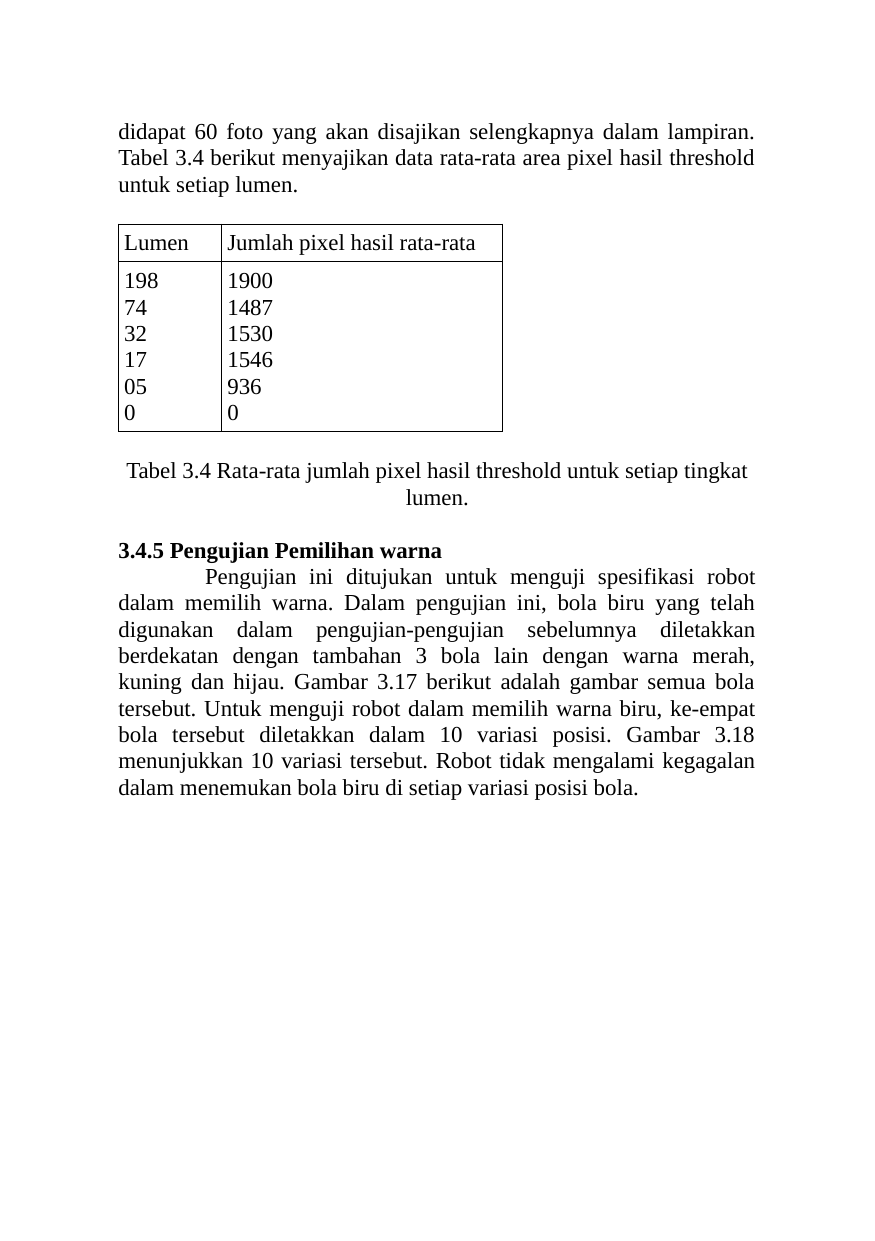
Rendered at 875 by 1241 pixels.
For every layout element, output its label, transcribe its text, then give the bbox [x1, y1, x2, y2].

text 3.4.5 Pengujian Pemilihan warna [118, 537, 756, 563]
table_header Jumlah pixel hasil rata-rata [222, 225, 502, 261]
text didapat 60 foto yang akan disajikan selengkapnya dalam lampiran. Tabel 3.4 berikut menyajikan data rata-rata area pixel hasil threshold untuk setiap lumen. [118, 118, 756, 197]
text Pengujian ini ditujukan untuk menguji spesifikasi robot dalam memilih warna. Dalam pengujian ini, bola biru yang telah digunakan dalam pengujian-pengujian sebelumnya diletakkan berdekatan dengan tambahan 3 bola lain dengan warna merah, kuning dan hijau. Gambar 3.17 berikut adalah gambar semua bola tersebut. Untuk menguji robot dalam memilih warna biru, ke-empat bola tersebut diletakkan dalam 10 variasi posisi. Gambar 3.18 menunjukkan 10 variasi tersebut. Robot tidak mengalami kegagalan dalam menemukan bola biru di setiap variasi posisi bola. [118, 563, 756, 800]
table_header Lumen [119, 225, 221, 261]
table_cell 1900 1487 1530 1546 936 0 [222, 262, 502, 431]
text Tabel 3.4 Rata-rata jumlah pixel hasil threshold untuk setiap tingkat lumen. [118, 458, 756, 510]
table_cell 198 74 32 17 05 0 [119, 262, 221, 431]
